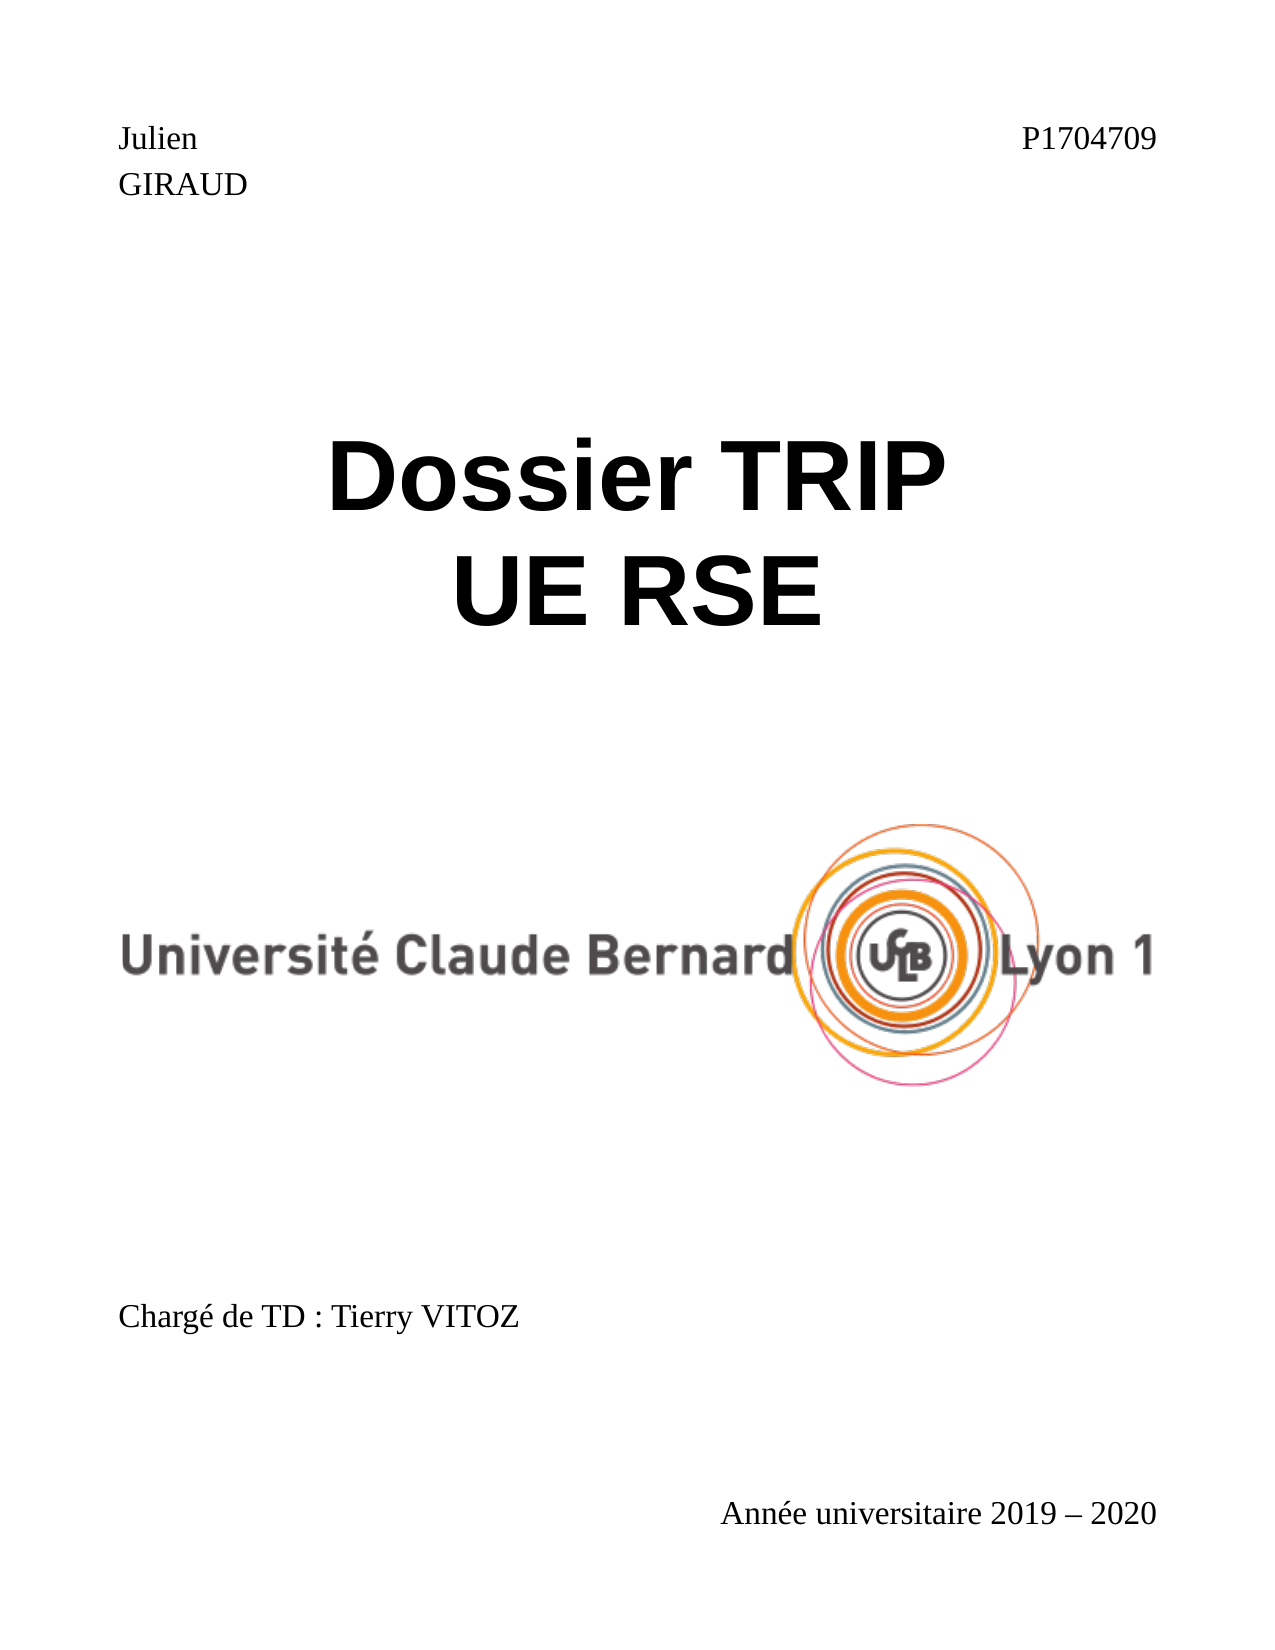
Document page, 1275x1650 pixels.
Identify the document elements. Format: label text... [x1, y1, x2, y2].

text Chargé de TD : Tierry VITOZ [118, 1296, 1157, 1334]
text GIRAUD [118, 164, 1157, 202]
title Dossier TRIP UE RSE [118, 417, 1157, 647]
text Julien P1704709 [118, 118, 1157, 156]
picture [122, 823, 1153, 1087]
